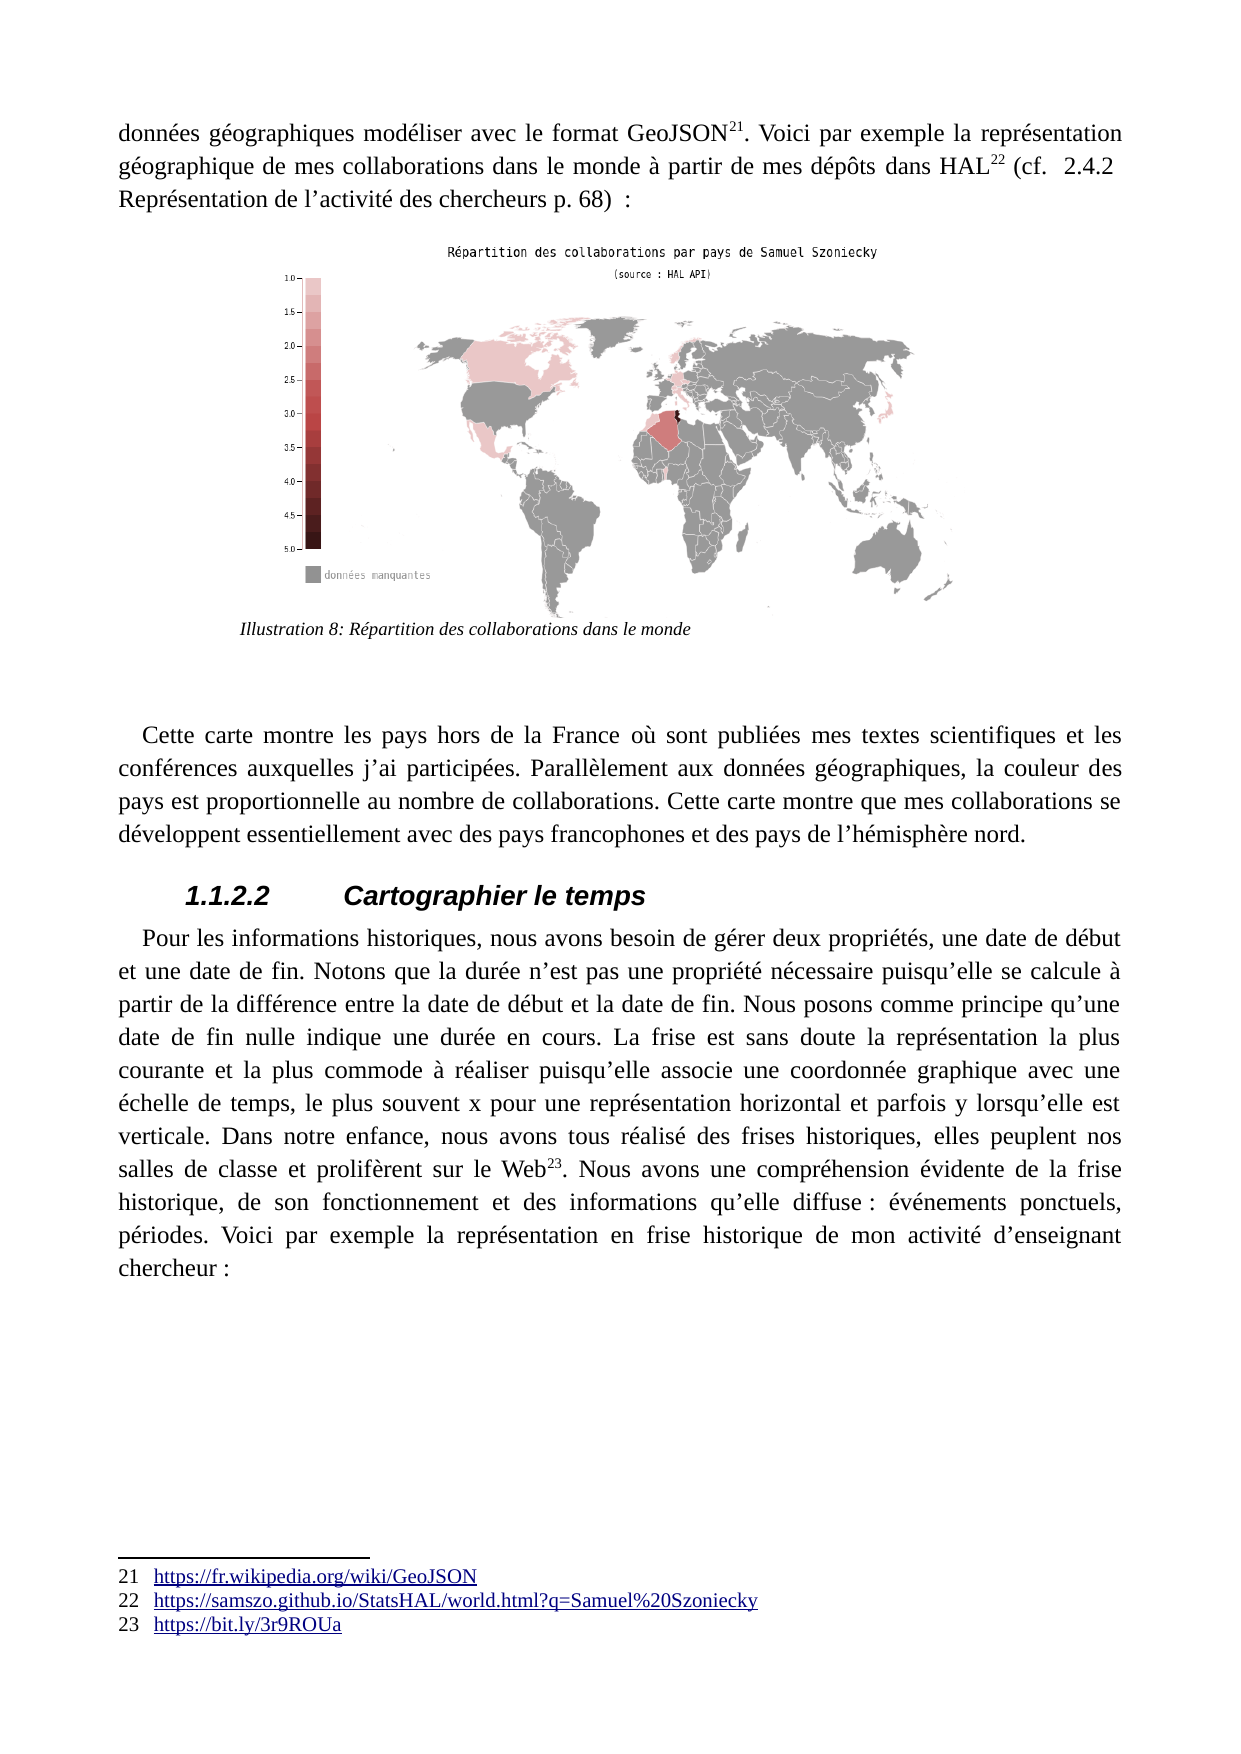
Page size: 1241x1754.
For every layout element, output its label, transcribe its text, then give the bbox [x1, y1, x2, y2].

text Illustration 8: Répartition des collaborations dans le monde [239, 244, 1001, 639]
text https://fr.wikipedia.org/wiki/GeoJSON [118, 1564, 1122, 1588]
text Cette carte montre les pays hors de la France où sont publiées mes textes scientifiques et les conférences auxquelles j’ai participées. Parallèlement aux données géographiques, la couleur des pays est proportionnelle au nombre de collaborations. Cette carte montre que mes collaborations se développent essentiellement avec des pays francophones et des pays de l’hémisphère nord. [118, 720, 1122, 848]
text données géographiques modéliser avec le format GeoJSON. Voici par exemple la représentation géographique de mes collaborations dans le monde à partir de mes dépôts dans HAL (cf. 2.4.2 Représentation de l’activité des chercheurs p. 68) : [118, 118, 1122, 213]
subtitle Cartographier le temps [118, 879, 1122, 911]
text https://samszo.github.io/StatsHAL/world.html?q=Samuel%20Szoniecky [118, 1588, 1122, 1612]
text Pour les informations historiques, nous avons besoin de gérer deux propriétés, une date de début et une date de fin. Notons que la durée n’est pas une propriété nécessaire puisqu’elle se calcule à partir de la différence entre la date de début et la date de fin. Nous posons comme principe qu’une date de fin nulle indique une durée en cours. La frise est sans doute la représentation la plus courante et la plus commode à réaliser puisqu’elle associe une coordonnée graphique avec une échelle de temps, le plus souvent x pour une représentation horizontal et parfois y lorsqu’elle est verticale. Dans notre enfance, nous avons tous réalisé des frises historiques, elles peuplent nos salles de classe et prolifèrent sur le Web. Nous avons une compréhension évidente de la frise historique, de son fonctionnement et des informations qu’elle diffuse : événements ponctuels, périodes. Voici par exemple la représentation en frise historique de mon activité d’enseignant chercheur : [118, 923, 1122, 1282]
picture [275, 231, 965, 618]
text https://bit.ly/3r9ROUa [118, 1612, 1122, 1636]
